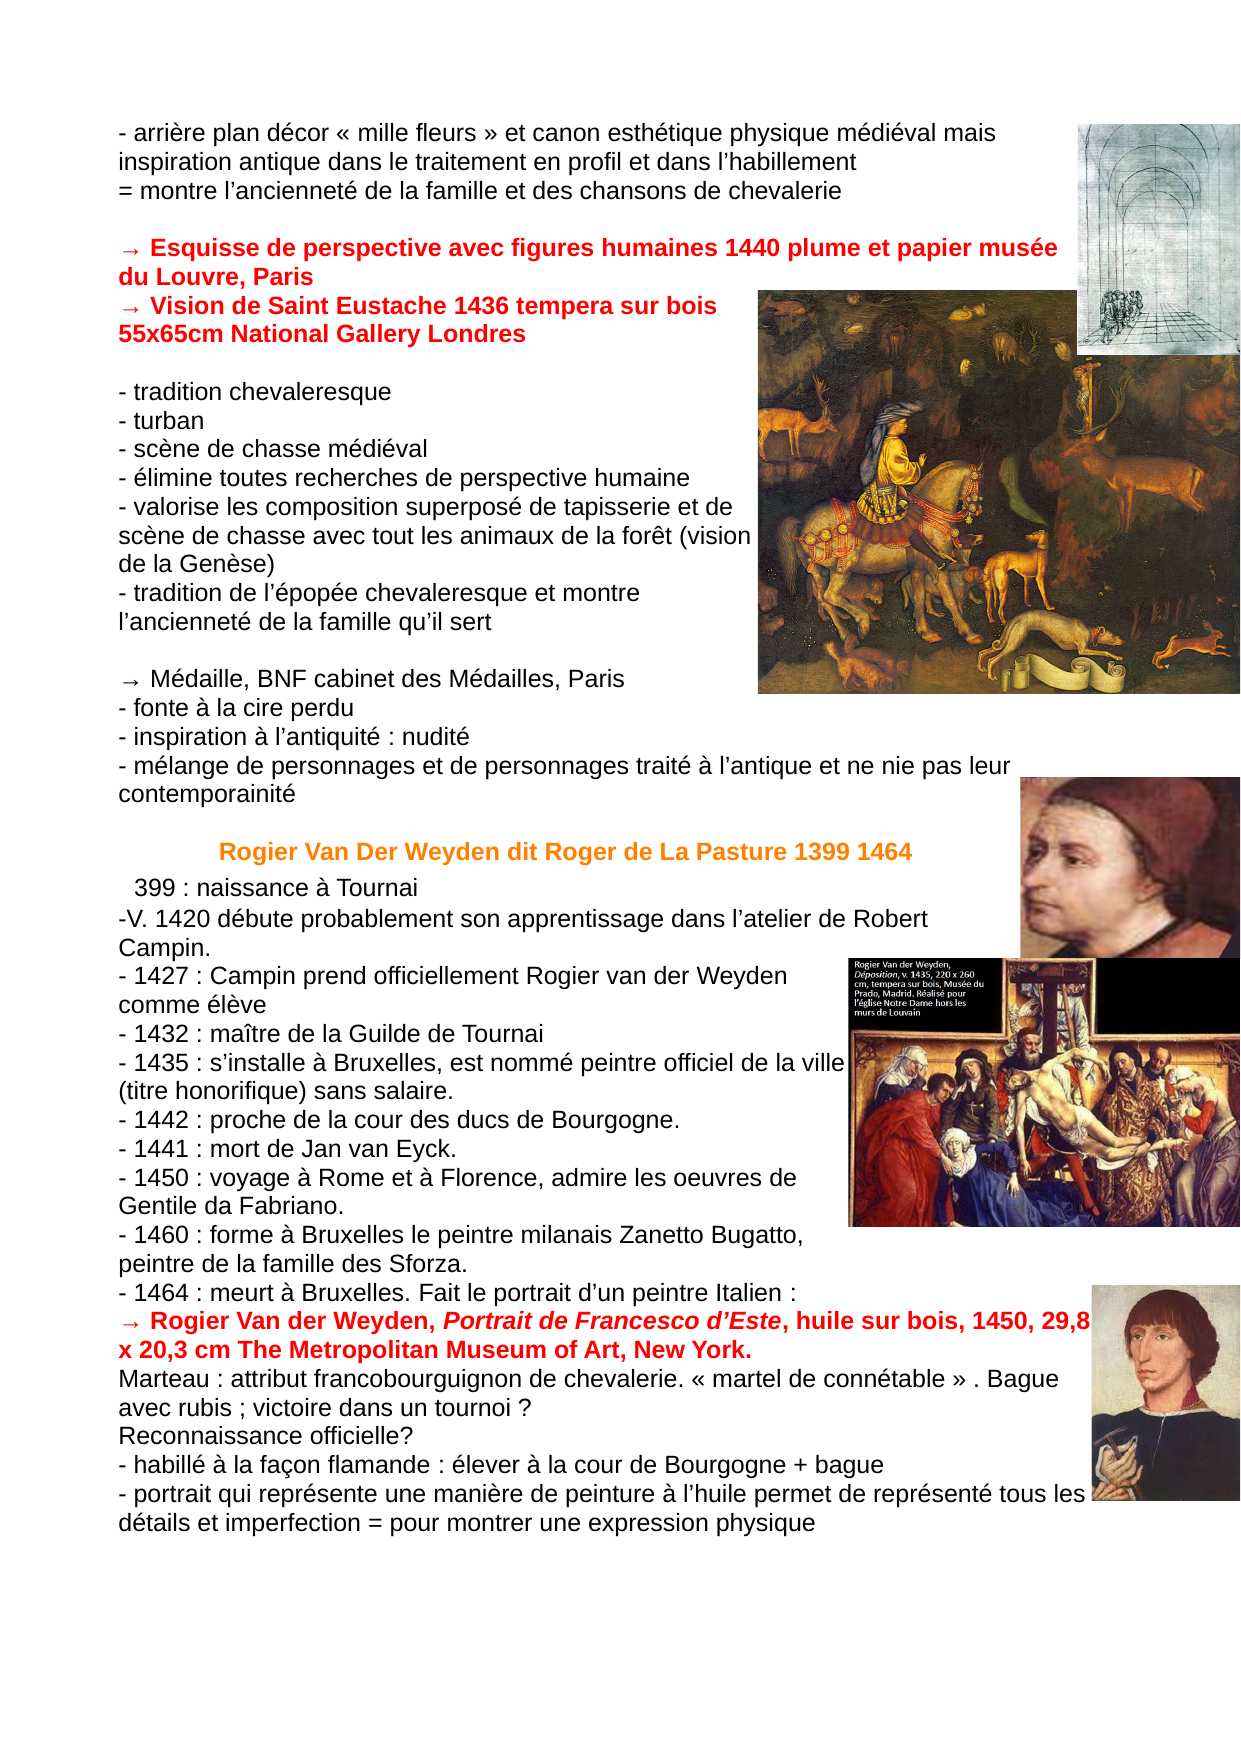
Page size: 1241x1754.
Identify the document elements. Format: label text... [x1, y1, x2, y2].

text -V. 1420 débute probablement son apprentissage dans l’atelier de Robert Campin. [118, 904, 1020, 961]
text → Médaille, BNF cabinet des Médailles, Paris [118, 664, 757, 693]
text → Rogier Van der Weyden, Portrait de Francesco d’Este, huile sur bois, 1450, 29,8 x 20,3 cm The Metropolitan Museum of Art, New York. [118, 1306, 1091, 1364]
picture [848, 777, 1241, 1227]
text - fonte à la cire perdu [118, 693, 1122, 722]
text → Esquisse de perspective avec figures humaines 1440 plume et papier musée du Louvre, Paris [118, 233, 1077, 291]
text - portrait qui représente une manière de peinture à l’huile permet de représenté tous les détails et imperfection = pour montrer une expression physique [118, 1479, 1122, 1536]
text - inspiration à l’antiquité : nudité [118, 722, 1122, 751]
text - valorise les composition superposé de tapisserie et de scène de chasse avec tout les animaux de la forêt (vision de la Genèse) [118, 492, 757, 578]
text - 1464 : meurt à Bruxelles. Fait le portrait d’un peintre Italien : [118, 1277, 1122, 1306]
text - 1442 : proche de la cour des ducs de Bourgogne. [118, 1105, 848, 1134]
text - 1460 : forme à Bruxelles le peintre milanais Zanetto Bugatto, peintre de la famille des Sforza. [118, 1220, 1122, 1277]
text - élimine toutes recherches de perspective humaine [118, 463, 757, 492]
text → Vision de Saint Eustache 1436 tempera sur bois 55x65cm National Gallery Londres [118, 291, 757, 348]
text - mélange de personnages et de personnages traité à l’antique et ne nie pas leur contemporainité [118, 751, 1122, 808]
text Rogier Van Der Weyden dit Roger de La Pasture 1399 1464 [118, 837, 1020, 866]
text - 1441 : mort de Jan van Eyck. [118, 1134, 848, 1162]
picture [757, 124, 1241, 694]
text - turban [118, 406, 757, 434]
text = montre l’ancienneté de la famille et des chansons de chevalerie [118, 176, 1077, 204]
text 1399 : naissance à Tournai [118, 866, 1020, 904]
picture [1091, 1285, 1241, 1501]
text - 1450 : voyage à Rome et à Florence, admire les oeuvres de Gentile da Fabriano. [118, 1162, 848, 1220]
text Reconnaissance officielle? [118, 1421, 1091, 1450]
text - arrière plan décor « mille fleurs » et canon esthétique physique médiéval mais inspiration antique dans le traitement en profil et dans l’habillement [118, 118, 1122, 176]
text - 1427 : Campin prend officiellement Rogier van der Weyden comme élève [118, 961, 848, 1019]
text - tradition de l’épopée chevaleresque et montre l’ancienneté de la famille qu’il sert [118, 578, 757, 636]
text Marteau : attribut francobourguignon de chevalerie. « martel de connétable » . Bague avec rubis ; victoire dans un tournoi ? [118, 1364, 1091, 1421]
text - tradition chevaleresque [118, 377, 757, 406]
text - 1435 : s’installe à Bruxelles, est nommé peintre officiel de la ville (titre honorifique) sans salaire. [118, 1047, 848, 1105]
text - habillé à la façon flamande : élever à la cour de Bourgogne + bague [118, 1450, 1091, 1479]
text - scène de chasse médiéval [118, 434, 757, 463]
text - 1432 : maître de la Guilde de Tournai [118, 1019, 848, 1047]
